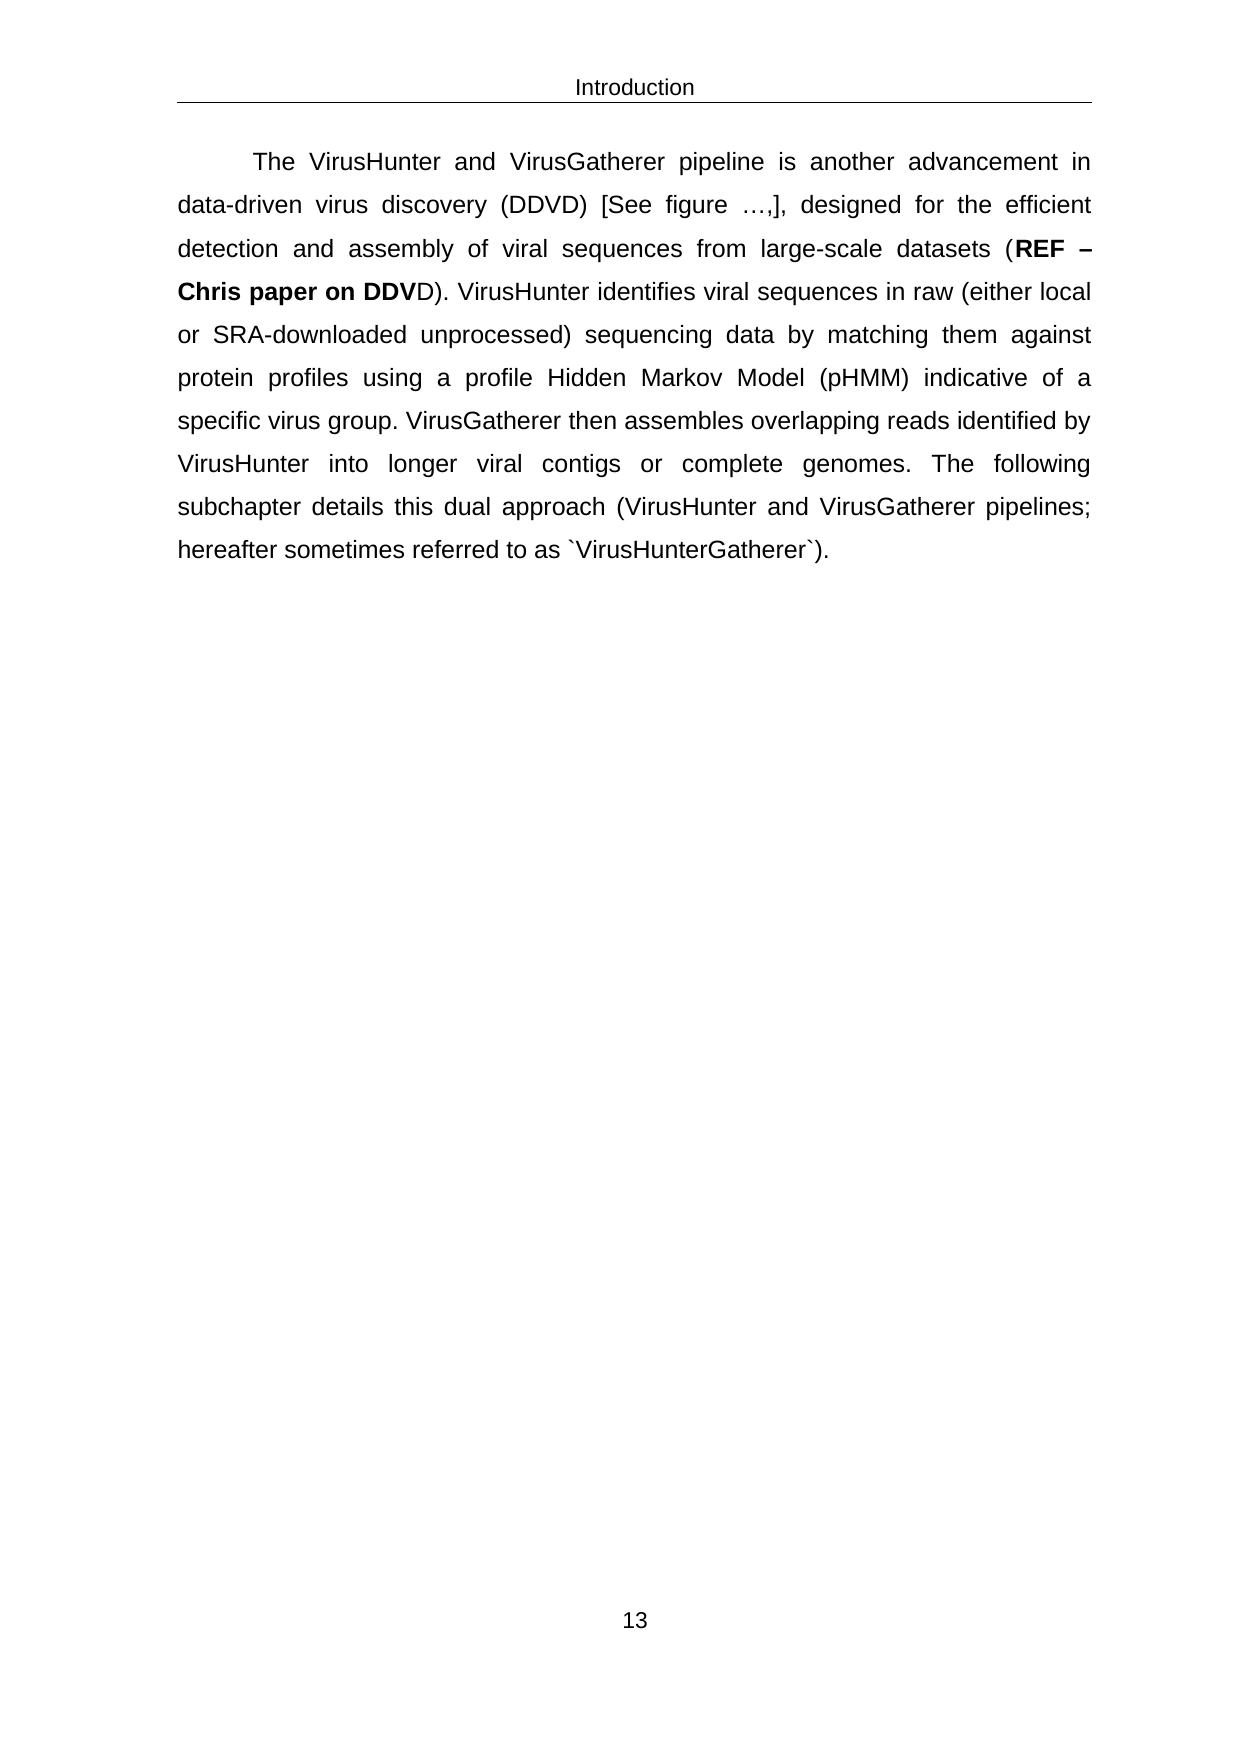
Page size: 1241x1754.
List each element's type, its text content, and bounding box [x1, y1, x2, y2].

text The VirusHunter and VirusGatherer pipeline is another advancement in data-driven virus discovery (DDVD) [See figure …,], designed for the efficient detection and assembly of viral sequences from large-scale datasets (REF – Chris paper on DDVD). VirusHunter identifies viral sequences in raw (either local or SRA-downloaded unprocessed) sequencing data by matching them against protein profiles using a profile Hidden Markov Model (pHMM) indicative of a specific virus group. VirusGatherer then assembles overlapping reads identified by VirusHunter into longer viral contigs or complete genomes. The following subchapter details this dual approach (VirusHunter and VirusGatherer pipelines; hereafter sometimes referred to as `VirusHunterGatherer`). [177, 147, 1092, 564]
